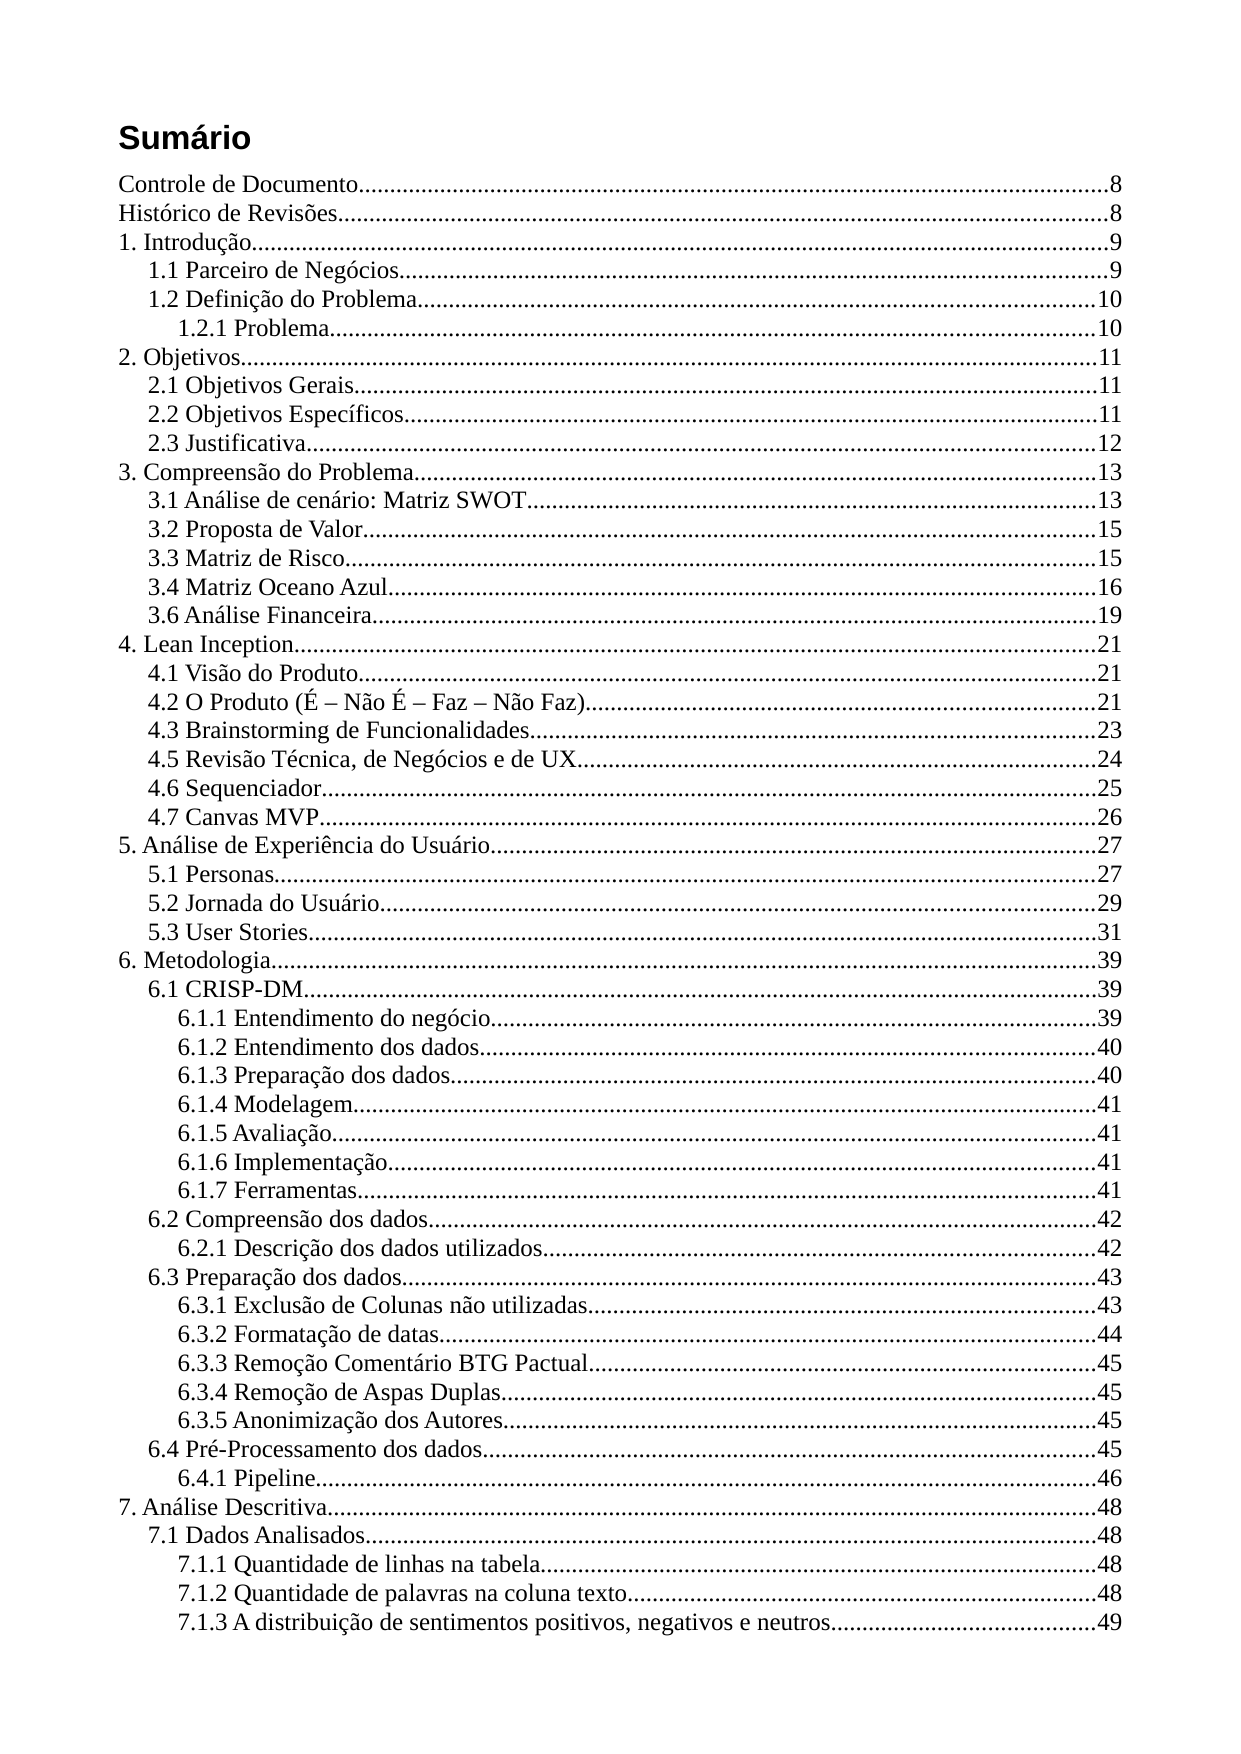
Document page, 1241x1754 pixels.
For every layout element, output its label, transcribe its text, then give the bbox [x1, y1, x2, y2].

text 4. Lean Inception 21 [118, 629, 1122, 658]
text 2.2 Objetivos Específicos 11 [148, 399, 1122, 428]
text Controle de Documento 8 [118, 169, 1122, 198]
text 6.3.2 Formatação de datas 44 [177, 1319, 1122, 1348]
text 6. Metodologia 39 [118, 945, 1122, 974]
text 4.1 Visão do Produto 21 [148, 658, 1122, 687]
text 3.2 Proposta de Valor 15 [148, 514, 1122, 543]
text 1. Introdução 9 [118, 227, 1122, 255]
text 6.3.5 Anonimização dos Autores 45 [177, 1405, 1122, 1434]
text 2.1 Objetivos Gerais 11 [148, 370, 1122, 399]
text 4.6 Sequenciador 25 [148, 773, 1122, 802]
text 5. Análise de Experiência do Usuário 27 [118, 830, 1122, 859]
text 6.1 CRISP-DM 39 [148, 974, 1122, 1003]
text 7.1.3 A distribuição de sentimentos positivos, negativos e neutros 49 [177, 1607, 1122, 1635]
text 5.2 Jornada do Usuário 29 [148, 888, 1122, 917]
text 6.1.1 Entendimento do negócio 39 [177, 1003, 1122, 1032]
text 6.2 Compreensão dos dados 42 [148, 1204, 1122, 1233]
subtitle Sumário [118, 118, 1122, 157]
text 6.1.3 Preparação dos dados 40 [177, 1060, 1122, 1089]
text 7. Análise Descritiva 48 [118, 1492, 1122, 1520]
text 6.1.4 Modelagem 41 [177, 1089, 1122, 1118]
text 1.1 Parceiro de Negócios 9 [148, 255, 1122, 284]
text 7.1.1 Quantidade de linhas na tabela 48 [177, 1549, 1122, 1578]
text 4.3 Brainstorming de Funcionalidades 23 [148, 715, 1122, 744]
text 2.3 Justificativa 12 [148, 428, 1122, 457]
text 5.1 Personas 27 [148, 859, 1122, 888]
text 7.1 Dados Analisados 48 [148, 1520, 1122, 1549]
text 4.7 Canvas MVP 26 [148, 802, 1122, 830]
text 6.3.4 Remoção de Aspas Duplas 45 [177, 1377, 1122, 1405]
text 4.2 O Produto (É – Não É – Faz – Não Faz) 21 [148, 687, 1122, 715]
text 1.2 Definição do Problema 10 [148, 284, 1122, 313]
text 6.4.1 Pipeline 46 [177, 1463, 1122, 1492]
text 6.3 Preparação dos dados 43 [148, 1262, 1122, 1290]
text 1.2.1 Problema 10 [177, 313, 1122, 342]
text 7.1.2 Quantidade de palavras na coluna texto 48 [177, 1578, 1122, 1607]
text 6.1.6 Implementação 41 [177, 1147, 1122, 1175]
text 5.3 User Stories 31 [148, 917, 1122, 945]
text 3.4 Matriz Oceano Azul 16 [148, 572, 1122, 600]
text 3. Compreensão do Problema 13 [118, 457, 1122, 485]
text 6.2.1 Descrição dos dados utilizados 42 [177, 1233, 1122, 1262]
text 3.3 Matriz de Risco 15 [148, 543, 1122, 572]
text 6.3.1 Exclusão de Colunas não utilizadas 43 [177, 1290, 1122, 1319]
text 4.5 Revisão Técnica, de Negócios e de UX 24 [148, 744, 1122, 773]
text 3.1 Análise de cenário: Matriz SWOT 13 [148, 485, 1122, 514]
text 6.4 Pré-Processamento dos dados 45 [148, 1434, 1122, 1463]
text Histórico de Revisões 8 [118, 198, 1122, 227]
text 6.1.7 Ferramentas 41 [177, 1175, 1122, 1204]
text 6.1.2 Entendimento dos dados 40 [177, 1032, 1122, 1060]
text 2. Objetivos 11 [118, 342, 1122, 370]
text 3.6 Análise Financeira 19 [148, 600, 1122, 629]
text 6.1.5 Avaliação 41 [177, 1118, 1122, 1147]
text 6.3.3 Remoção Comentário BTG Pactual 45 [177, 1348, 1122, 1377]
